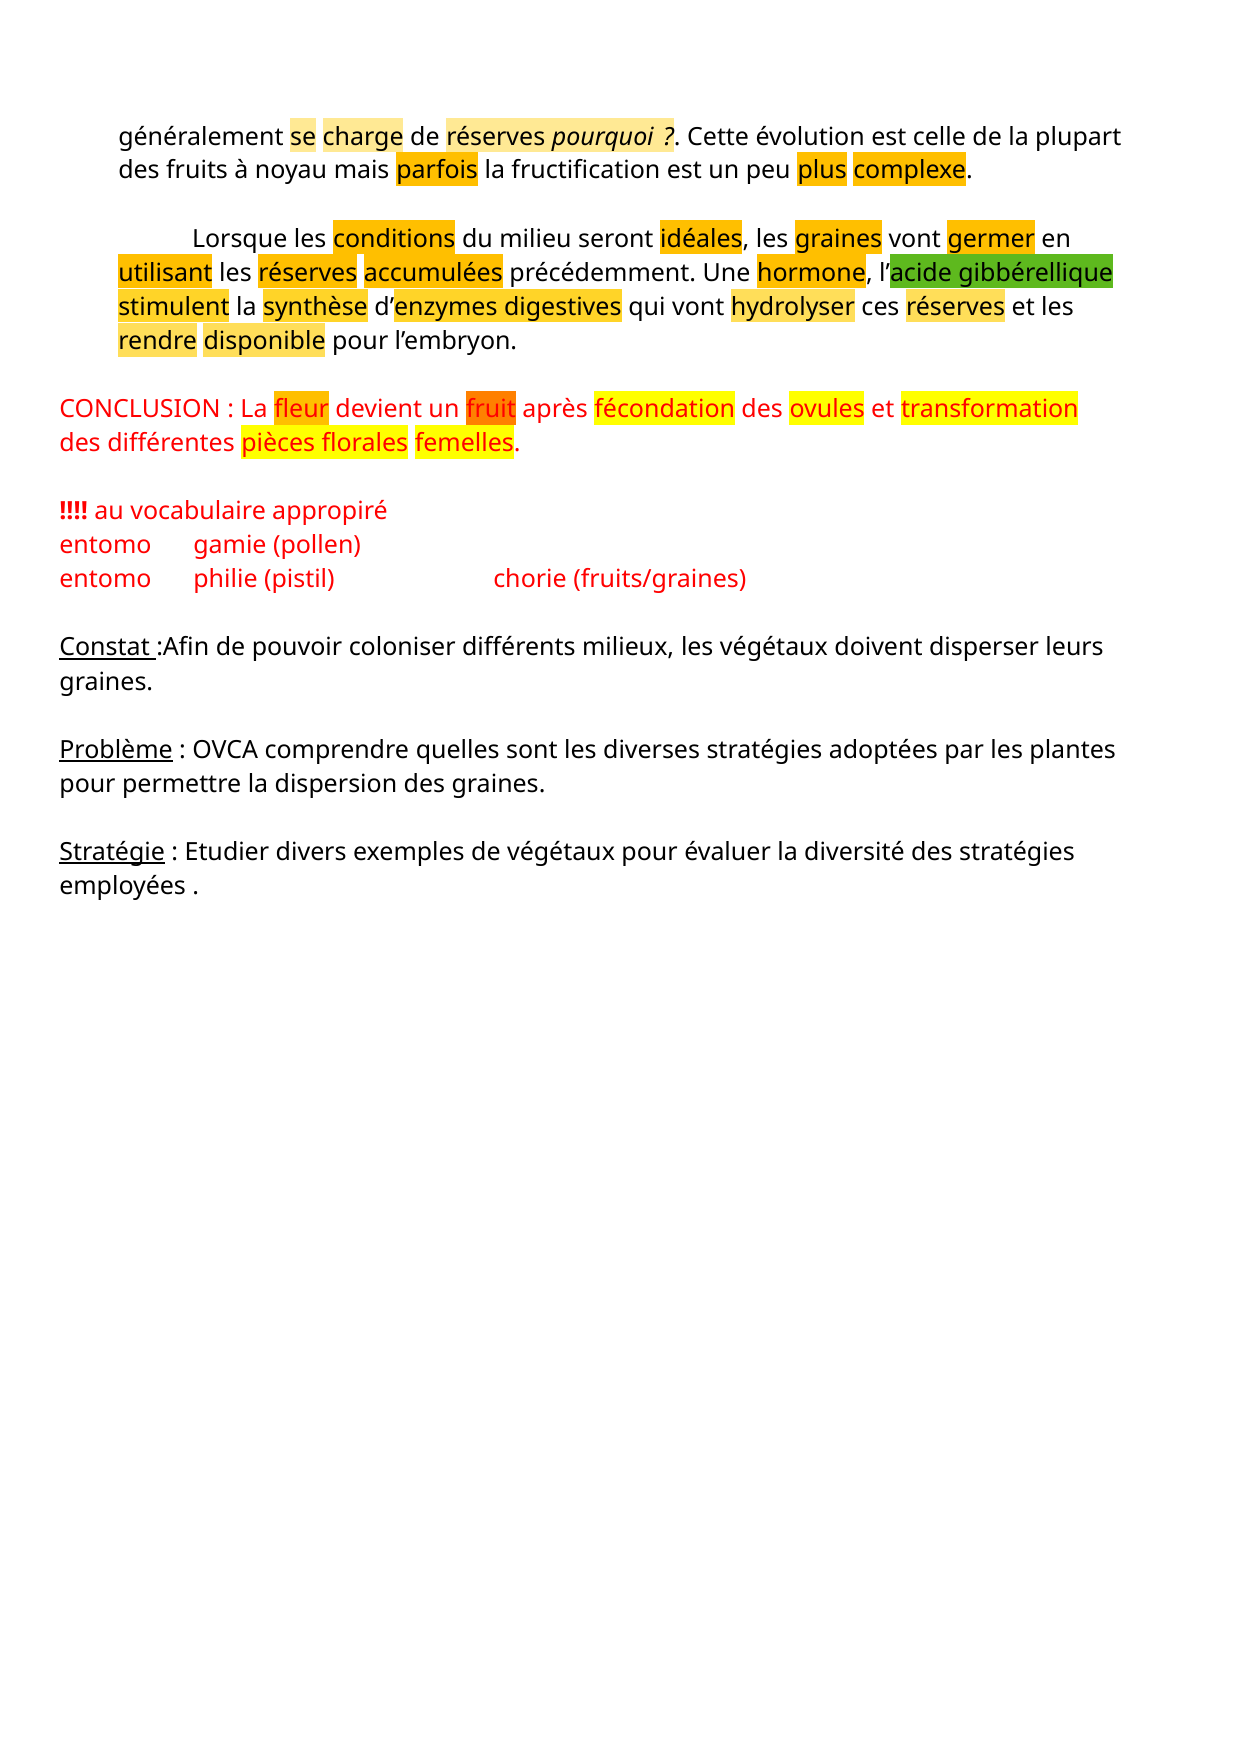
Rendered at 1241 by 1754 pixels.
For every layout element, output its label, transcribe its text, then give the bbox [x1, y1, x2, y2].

text Lorsque les conditions du milieu seront idéales, les graines vont germer en utilisant les réserves accumulées précédemment. Une hormone, l’acide gibbérellique stimulent la synthèse d’enzymes digestives qui vont hydrolyser ces réserves et les rendre disponible pour l’embryon. [118, 220, 1122, 357]
text !!!! au vocabulaire appropiré [59, 493, 1122, 527]
text CONCLUSION : La fleur devient un fruit après fécondation des ovules et transformation des différentes pièces florales femelles. [59, 391, 1122, 459]
text Stratégie : Etudier divers exemples de végétaux pour évaluer la diversité des stratégies employées . [59, 833, 1122, 902]
text Problème : OVCA comprendre quelles sont les diverses stratégies adoptées par les plantes pour permettre la dispersion des graines. [59, 731, 1122, 799]
text généralement se charge de réserves pourquoi ?. Cette évolution est celle de la plupart des fruits à noyau mais parfois la fructification est un peu plus complexe. [118, 118, 1122, 186]
text entomo gamie (pollen) [59, 527, 1122, 561]
text Constat :Afin de pouvoir coloniser différents milieux, les végétaux doivent disperser leurs graines. [59, 629, 1122, 697]
text entomo philie (pistil) chorie (fruits/graines) [59, 561, 1122, 595]
